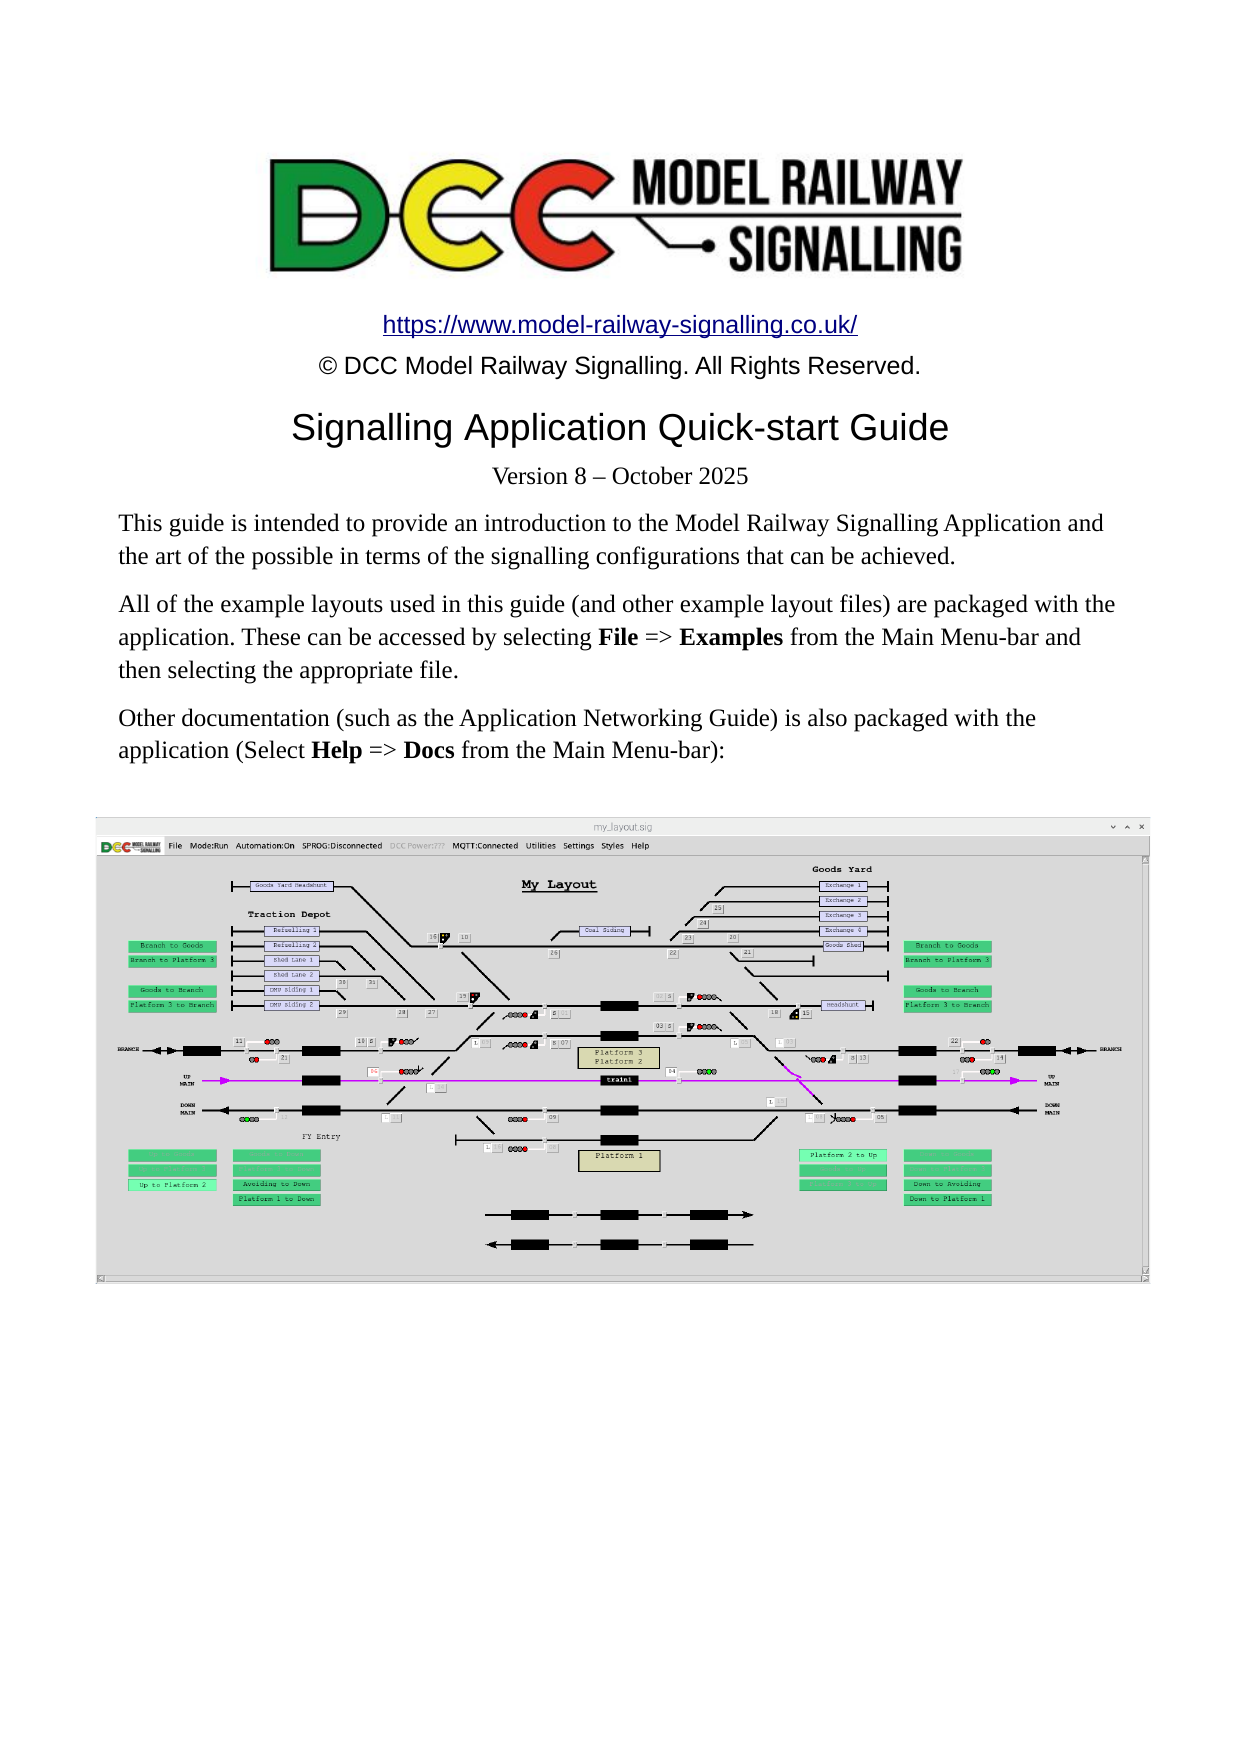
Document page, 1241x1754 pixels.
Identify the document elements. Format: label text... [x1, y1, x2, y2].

subtitle Signalling Application Quick-start Guide [118, 405, 1122, 448]
text Version 8 – October 2025 [118, 461, 1122, 489]
picture [255, 132, 985, 299]
subtitle https://www.model-railway-signalling.co.uk/ [118, 310, 1122, 339]
text Other documentation (such as the Application Networking Guide) is also packaged with the application (Select Help => Docs from the Main Menu-bar): [118, 703, 1122, 764]
text All of the example layouts used in this guide (and other example layout files) are packaged with the application. These can be accessed by selecting File => Examples from the Main Menu-bar and then selecting the appropriate file. [118, 589, 1122, 684]
text This guide is intended to provide an introduction to the Model Railway Signalling Application and the art of the possible in terms of the signalling configurations that can be achieved. [118, 508, 1122, 570]
text © DCC Model Railway Signalling. All Rights Reserved. [118, 351, 1122, 380]
picture [95, 817, 1150, 1284]
